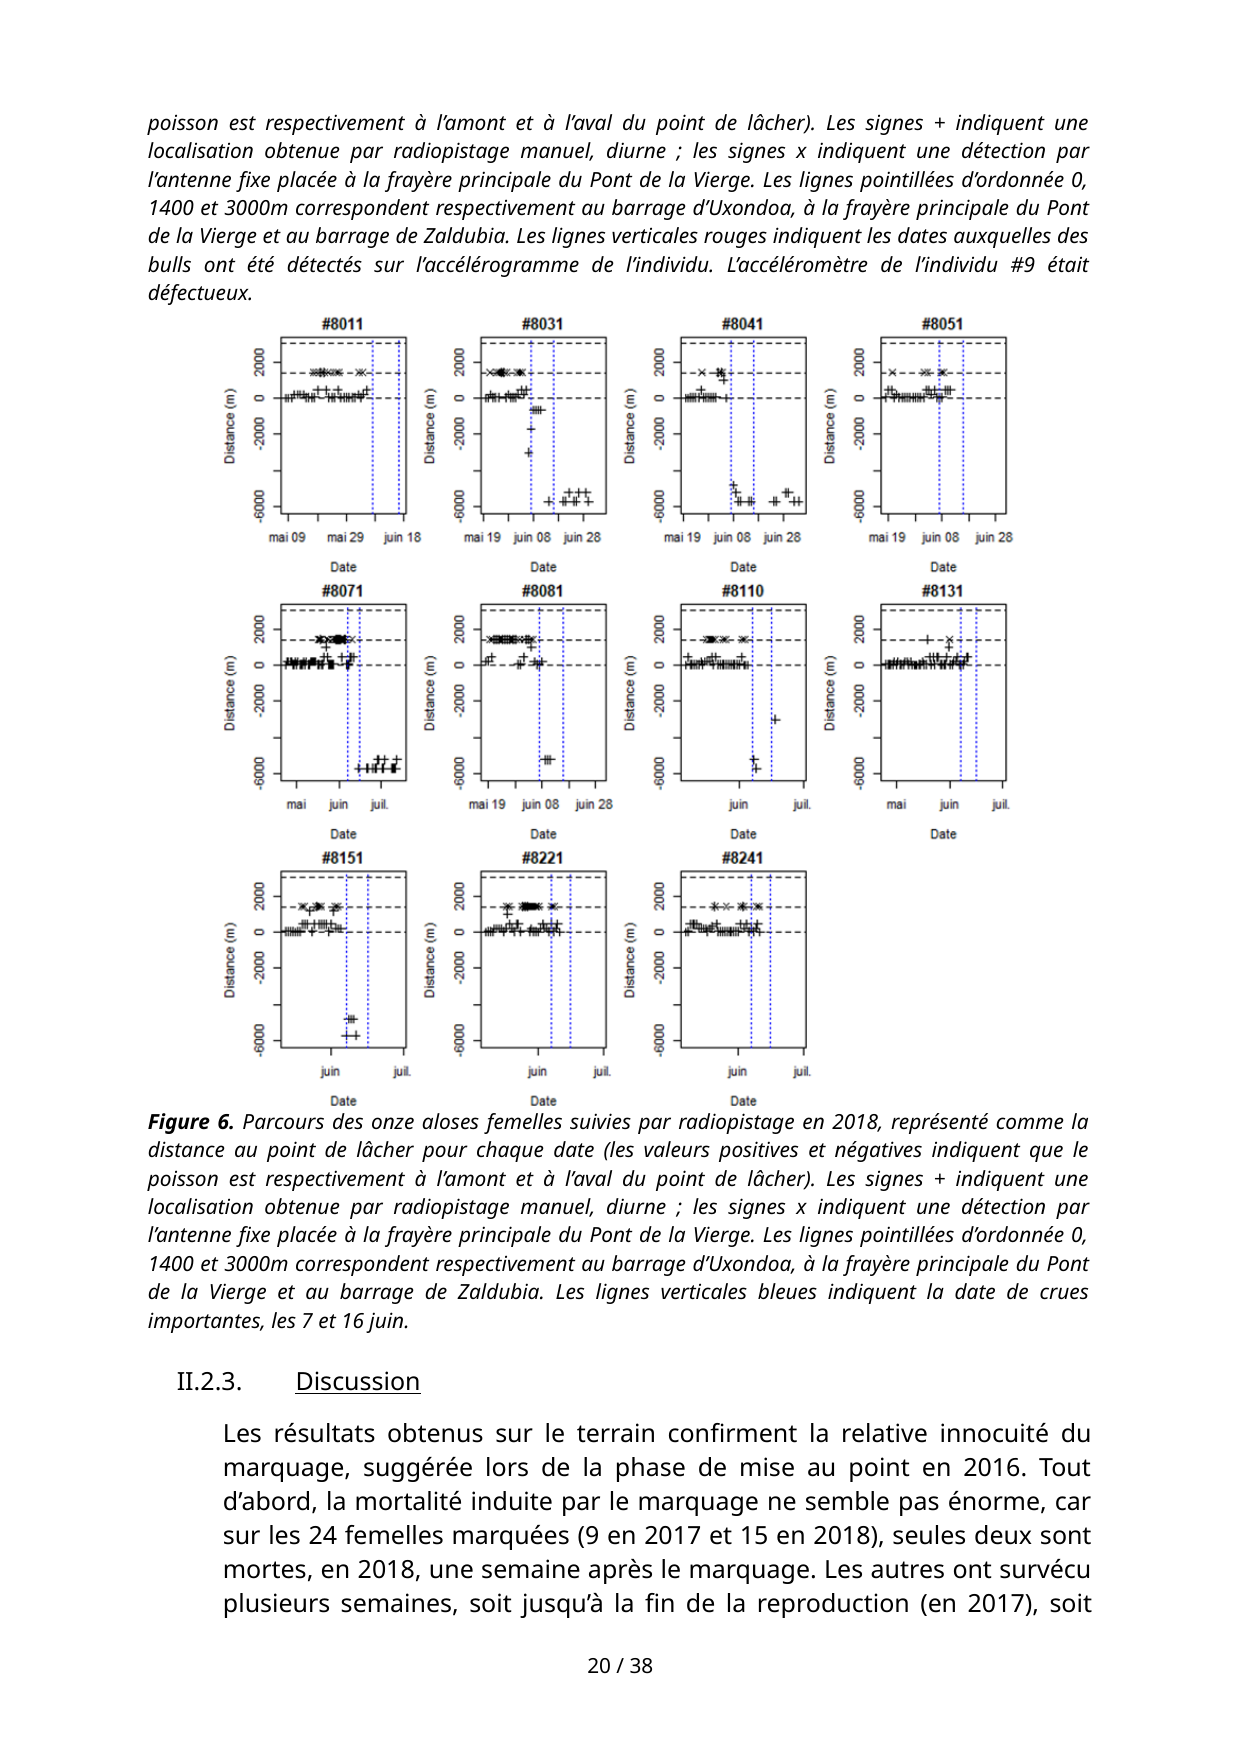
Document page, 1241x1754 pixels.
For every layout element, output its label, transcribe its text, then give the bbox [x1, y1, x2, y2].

text Les résultats obtenus sur le terrain confirment la relative innocuité du marquage, suggérée lors de la phase de mise au point en 2016. Tout d’abord, la mortalité induite par le marquage ne semble pas énorme, car sur les 24 femelles marquées (9 en 2017 et 15 en 2018), seules deux sont mortes, en 2018, une semaine après le marquage. Les autres ont survécu plusieurs semaines, soit jusqu’à la fin de la reproduction (en 2017), soit [223, 1416, 1093, 1620]
text poisson est respectivement à l’amont et à l’aval du point de lâcher). Les signes + indiquent une localisation obtenue par radiopistage manuel, diurne ; les signes x indiquent une détection par l’antenne fixe placée à la frayère principale du Pont de la Vierge. Les lignes pointillées d’ordonnée 0, 1400 et 3000m correspondent respectivement au barrage d’Uxondoa, à la frayère principale du Pont de la Vierge et au barrage de Zaldubia. Les lignes verticales rouges indiquent les dates auxquelles des bulls ont été détectés sur l’accélérogramme de l’individu. L’accéléromètre de l’individu #9 était défectueux. [148, 108, 1093, 307]
text Figure 6. Parcours des onze aloses femelles suivies par radiopistage en 2018, représenté comme la distance au point de lâcher pour chaque date (les valeurs positives et négatives indiquent que le poisson est respectivement à l’amont et à l’aval du point de lâcher). Les signes + indiquent une localisation obtenue par radiopistage manuel, diurne ; les signes x indiquent une détection par l’antenne fixe placée à la frayère principale du Pont de la Vierge. Les lignes pointillées d’ordonnée 0, 1400 et 3000m correspondent respectivement au barrage d’Uxondoa, à la frayère principale du Pont de la Vierge et au barrage de Zaldubia. Les lignes verticales bleues indiquent la date de crues importantes, les 7 et 16 juin. [148, 307, 1093, 1334]
subtitle Discussion [177, 1364, 1093, 1398]
